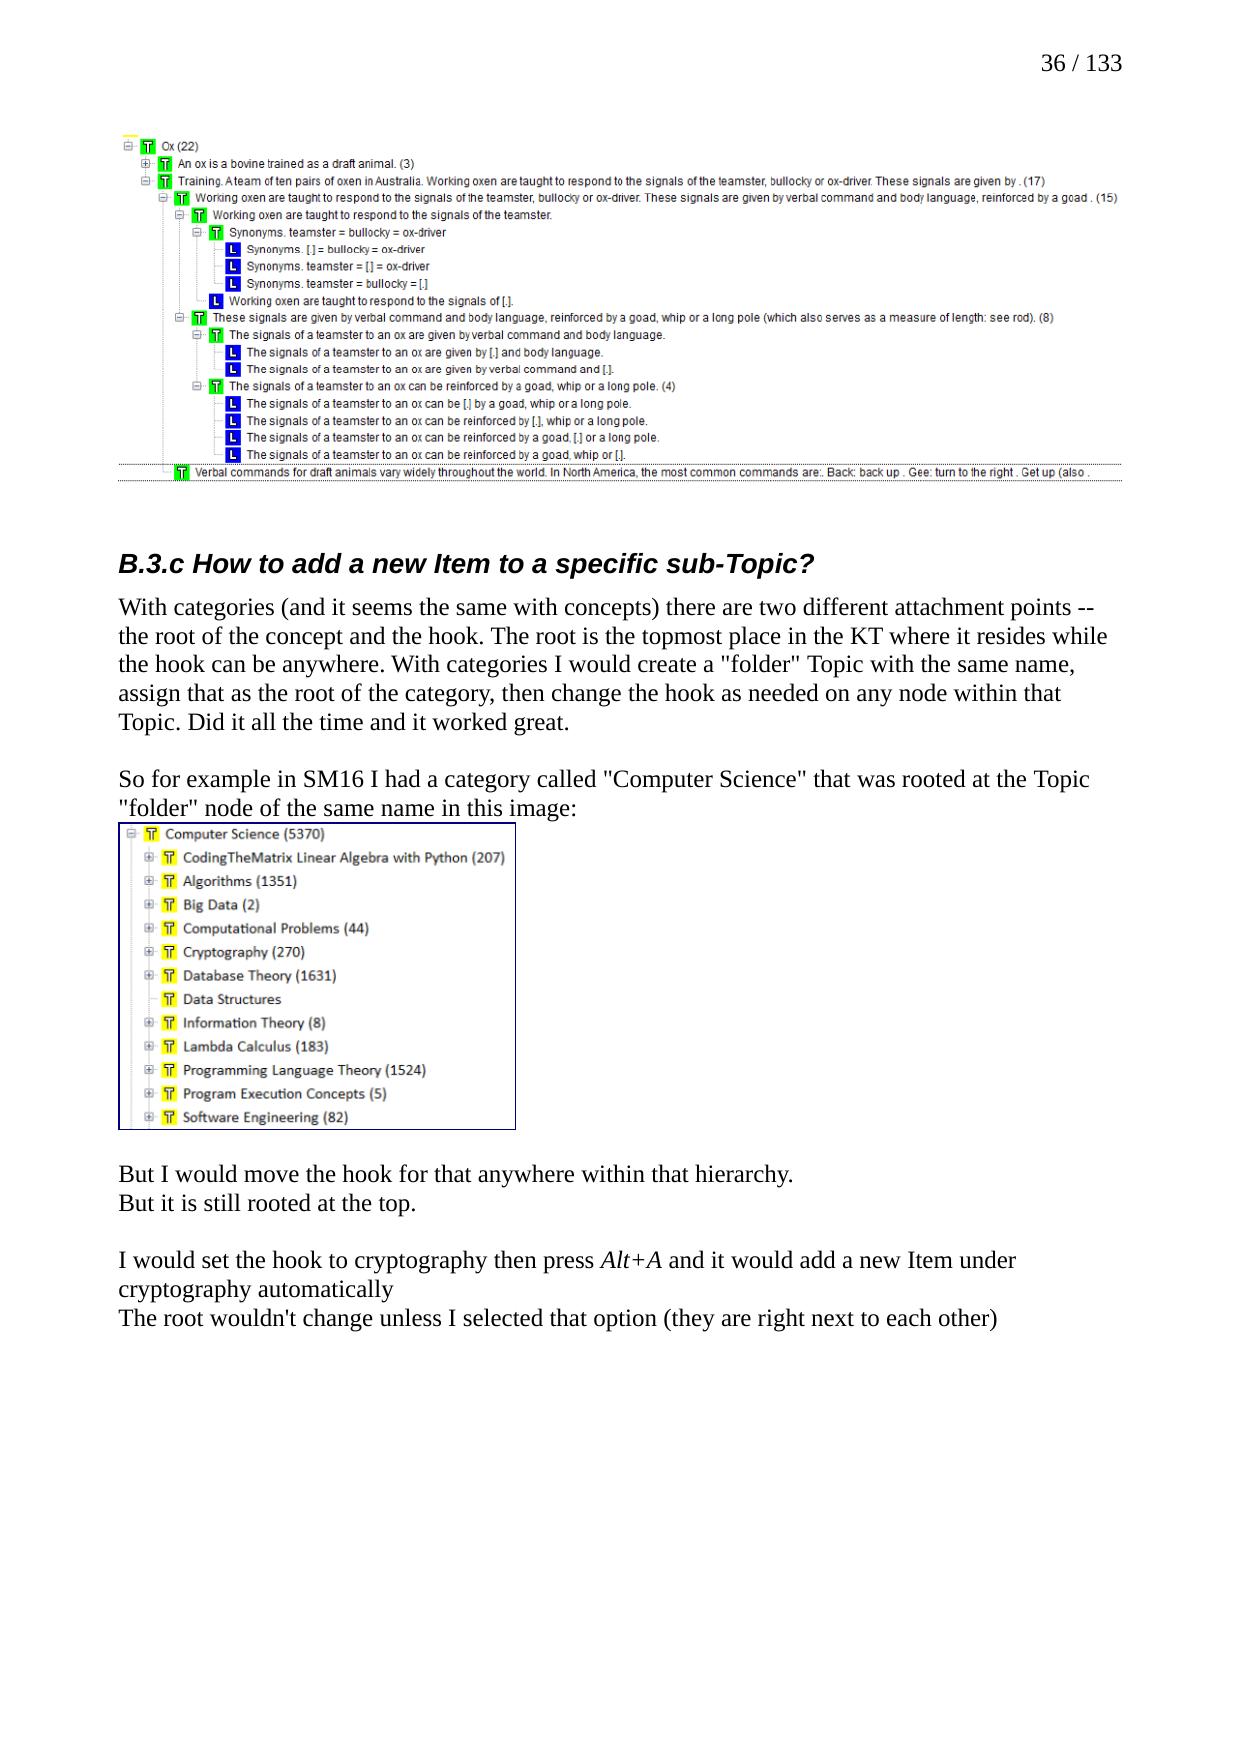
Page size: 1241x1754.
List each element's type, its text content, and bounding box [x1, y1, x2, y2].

text But it is still rooted at the top. [118, 1188, 1122, 1217]
picture [118, 135, 1123, 487]
text I would set the hook to cryptography then press Alt+A and it would add a new Item under cryptography automatically [118, 1245, 1122, 1303]
text With categories (and it seems the same with concepts) there are two different attachment points -- the root of the concept and the hook. The root is the topmost place in the KT where it resides while the hook can be anywhere. With categories I would create a "folder" Topic with the same name, assign that as the root of the category, then change the hook as needed on any node within that Topic. Did it all the time and it worked great. [118, 592, 1122, 736]
text But I would move the hook for that anywhere within that hierarchy. [118, 1159, 1122, 1188]
subtitle How to add a new Item to a specific sub-Topic? [118, 548, 1122, 579]
text So for example in SM16 I had a category called "Computer Science" that was rooted at the Topic "folder" node of the same name in this image: [118, 764, 1122, 822]
text The root wouldn't change unless I selected that option (they are right next to each other) [118, 1303, 1122, 1332]
picture [120, 824, 515, 1129]
